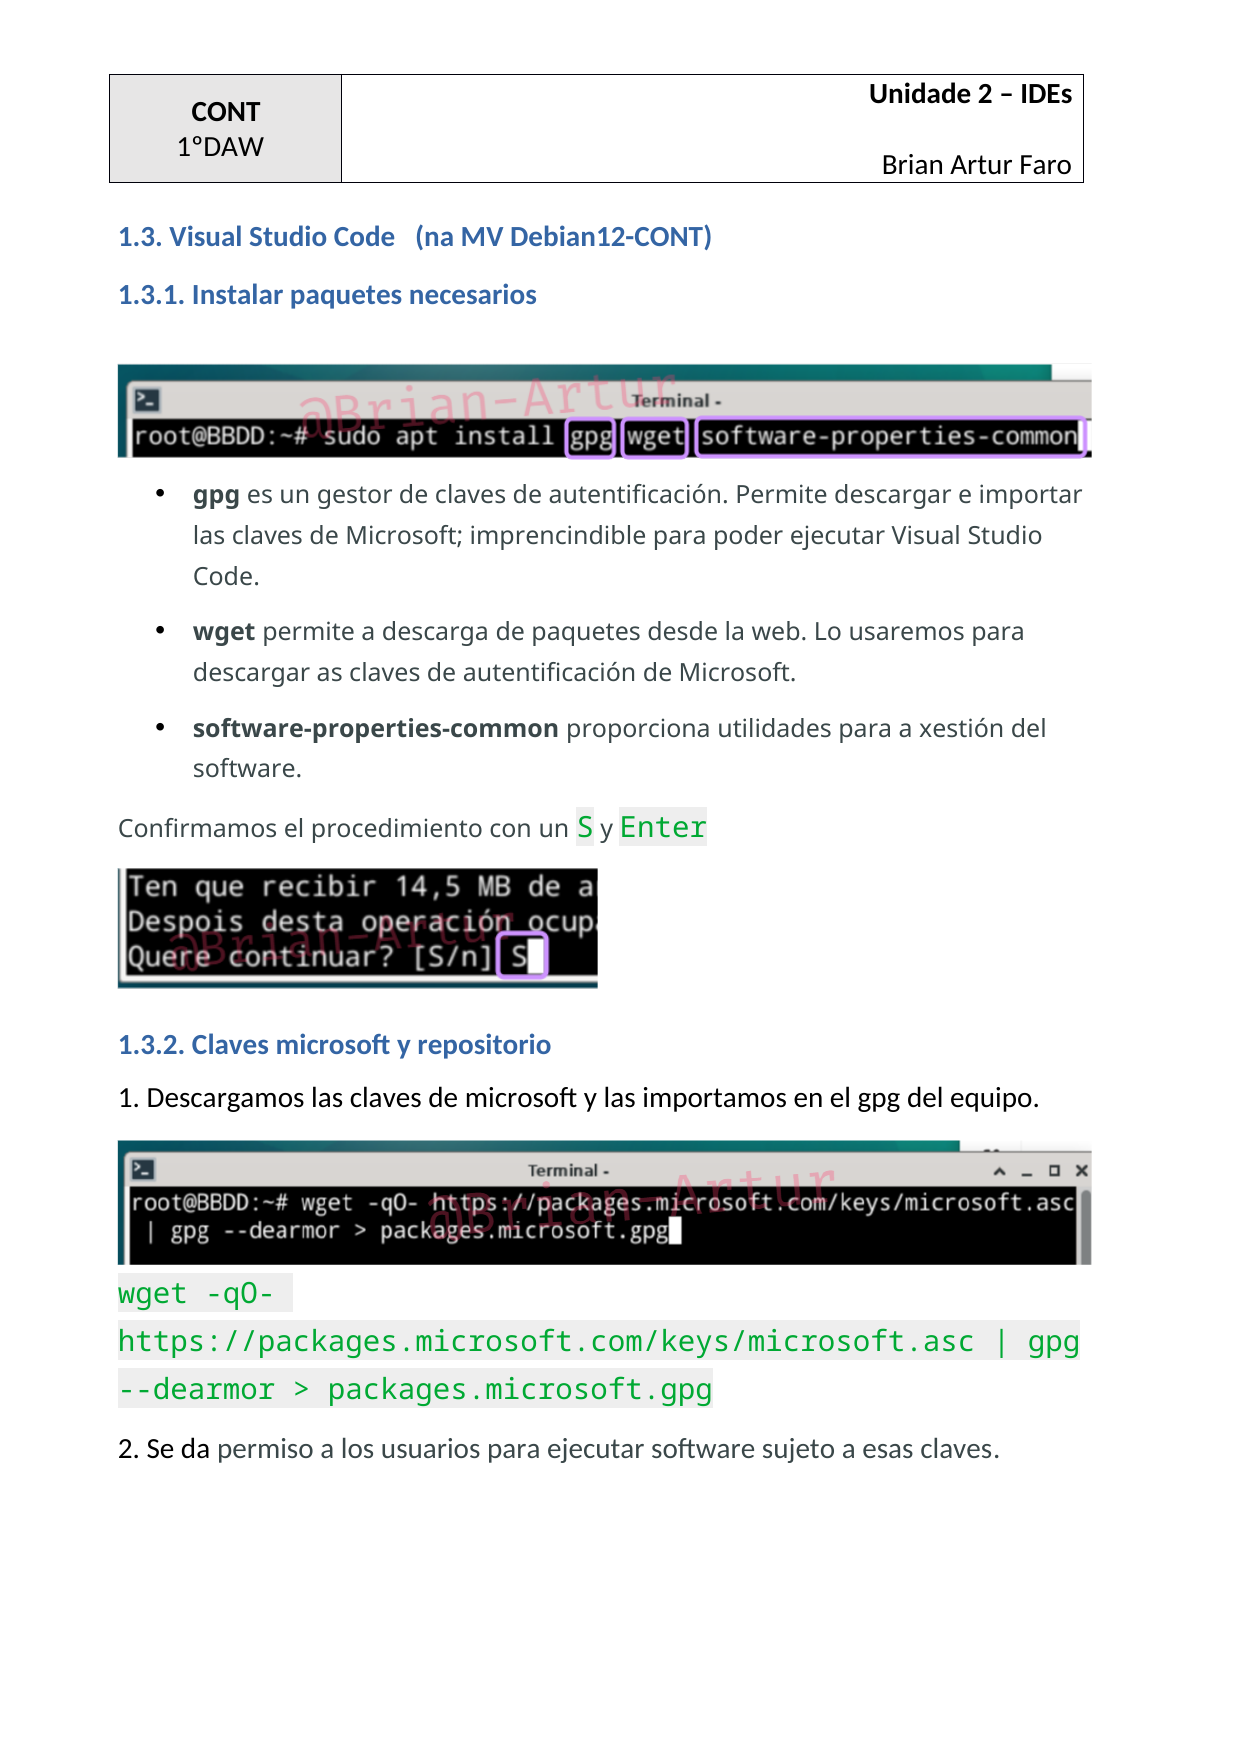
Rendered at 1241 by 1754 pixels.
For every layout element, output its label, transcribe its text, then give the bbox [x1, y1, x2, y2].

subtitle 1.3. Visual Studio Code (na MV Debian12-CONT) [118, 218, 1092, 254]
text 1. Descargamos las claves de microsoft y las importamos en el gpg del equipo. [118, 1079, 1092, 1115]
list wget permite a descarga de paquetes desde la web. Lo usaremos para descargar as claves de autentificación de Microsoft. [155, 614, 1092, 689]
text 2. Se da permiso a los usuarios para ejecutar software sujeto a esas claves. [118, 1430, 1092, 1466]
list gpg es un gestor de claves de autentificación. Permite descargar e importar las claves de Microsoft; imprencindible para poder ejecutar Visual Studio Code. [155, 477, 1092, 593]
text Confirmamos el procedimiento con un S y Enter [118, 807, 1092, 846]
subtitle 1.3.2. Claves microsoft y repositorio [118, 1026, 1092, 1062]
picture [117, 868, 598, 1001]
picture [117, 1136, 1092, 1265]
list software-properties-common proporciona utilidades para a xestión del software. [155, 710, 1092, 785]
subtitle 1.3.1. Instalar paquetes necesarios [118, 276, 1092, 312]
text wget -qO- https://packages.microsoft.com/keys/microsoft.asc | gpg --dearmor > packages.microsoft.gpg [118, 1265, 1092, 1408]
picture [117, 333, 1092, 460]
